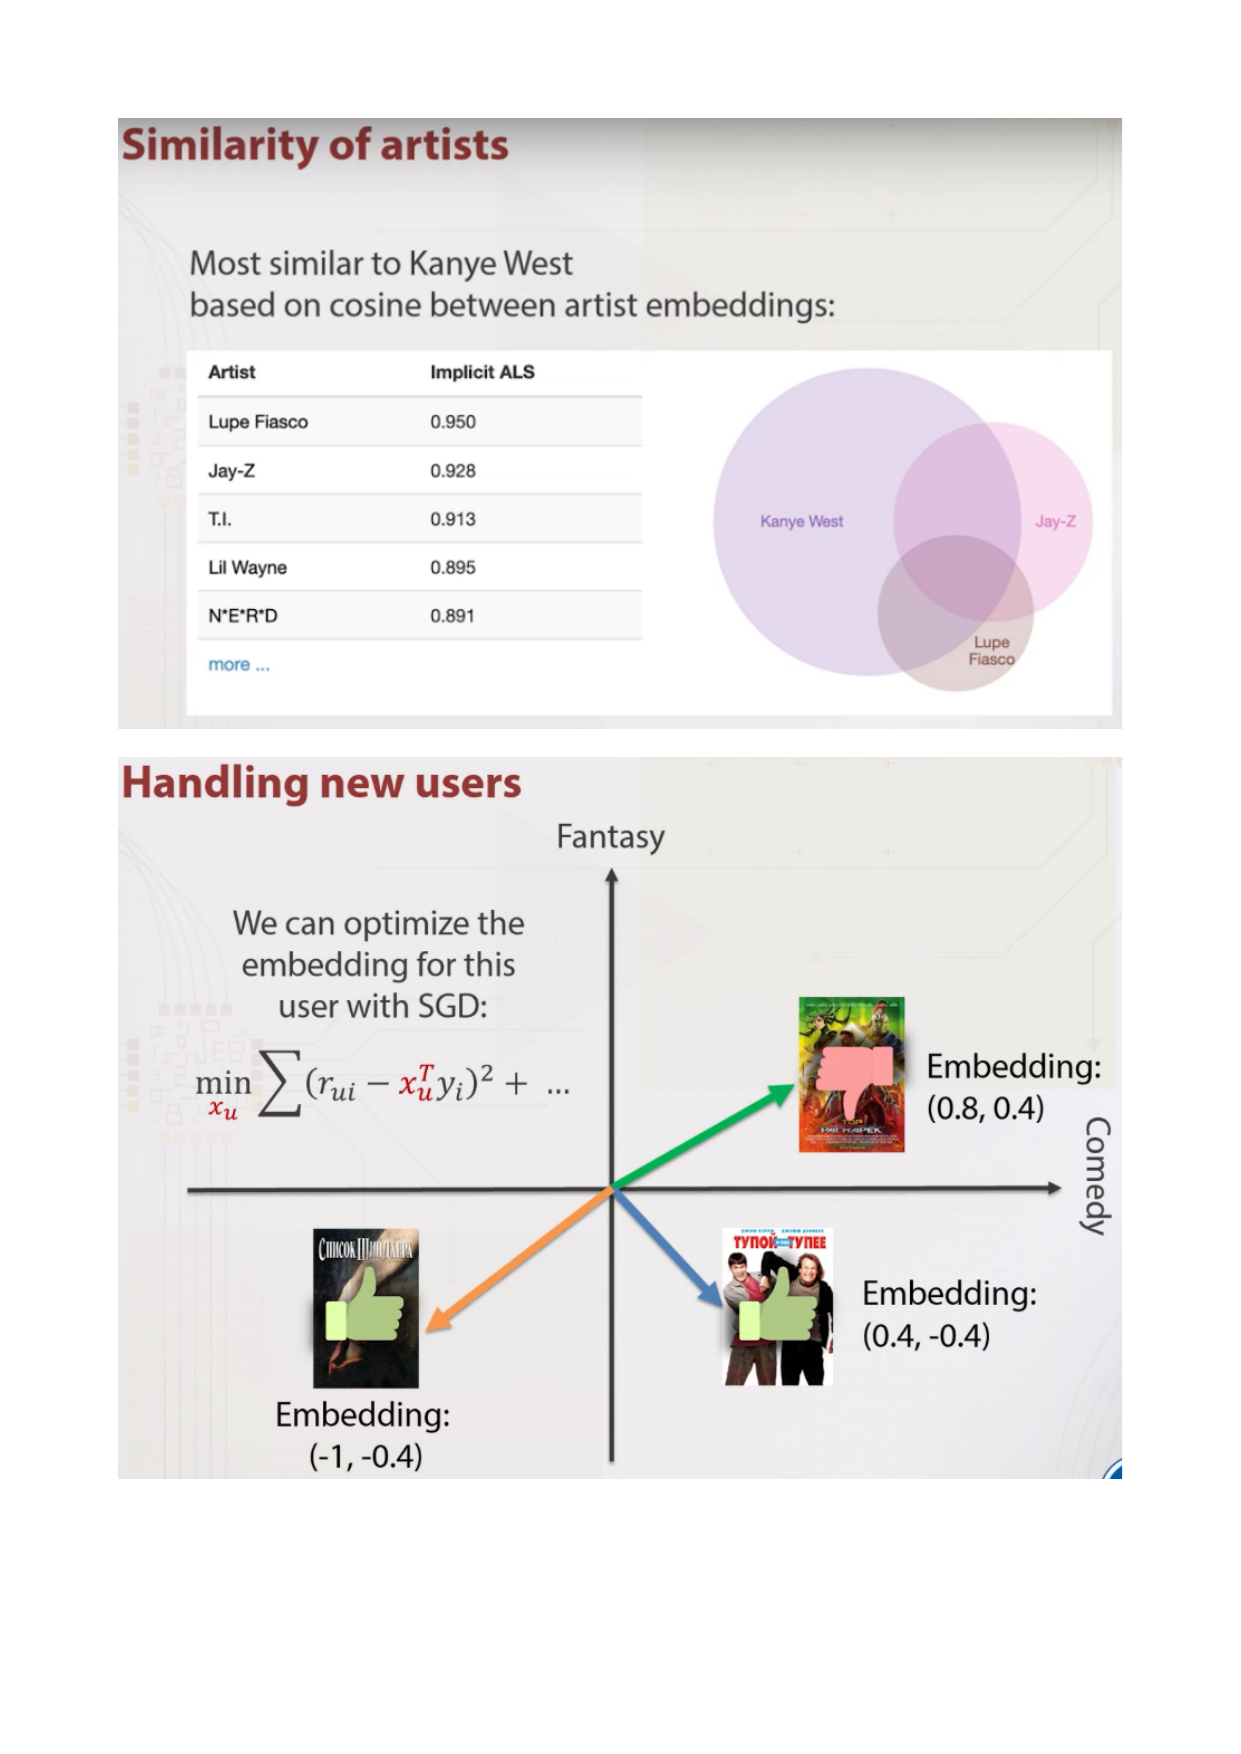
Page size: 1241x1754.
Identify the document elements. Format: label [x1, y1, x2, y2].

picture [118, 118, 1123, 729]
picture [118, 757, 1123, 1479]
